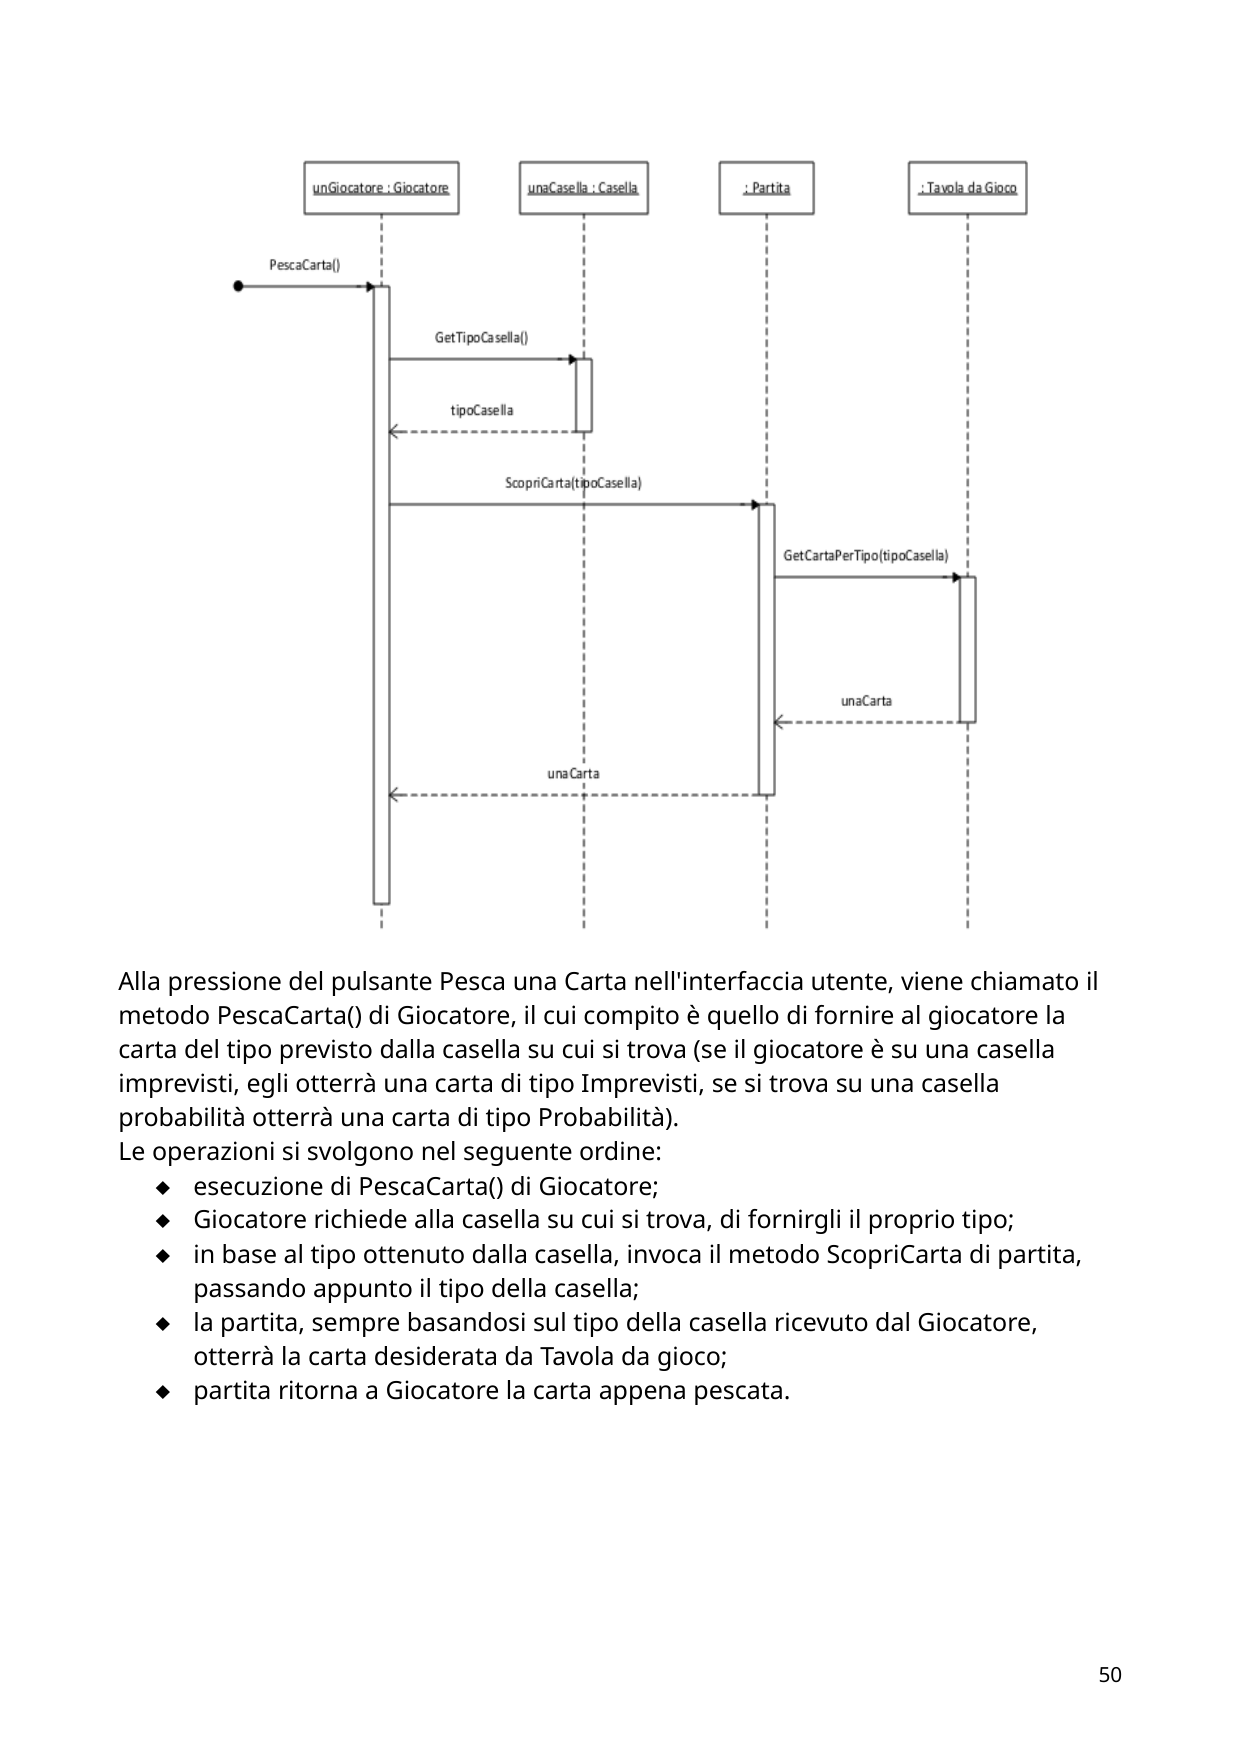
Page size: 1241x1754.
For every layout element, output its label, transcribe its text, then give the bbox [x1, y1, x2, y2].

list la partita, sempre basandosi sul tipo della casella ricevuto dal Giocatore, otterrà la carta desiderata da Tavola da gioco; [156, 1304, 1122, 1372]
list partita ritorna a Giocatore la carta appena pescata. [156, 1372, 1122, 1407]
text Alla pressione del pulsante Pesca una Carta nell'interfaccia utente, viene chiamato il metodo PescaCarta() di Giocatore, il cui compito è quello di fornire al giocatore la carta del tipo previsto dalla casella su cui si trova (se il giocatore è su una casella imprevisti, egli otterrà una carta di tipo Imprevisti, se si trova su una casella probabilità otterrà una carta di tipo Probabilità). [118, 964, 1122, 1134]
list esecuzione di PescaCarta() di Giocatore; [156, 1168, 1122, 1202]
list in base al tipo ottenuto dalla casella, invoca il metodo ScopriCarta di partita, passando appunto il tipo della casella; [156, 1236, 1122, 1304]
text Le operazioni si svolgono nel seguente ordine: [118, 1134, 1122, 1168]
list Giocatore richiede alla casella su cui si trova, di fornirgli il proprio tipo; [156, 1202, 1122, 1236]
picture [200, 152, 1040, 930]
